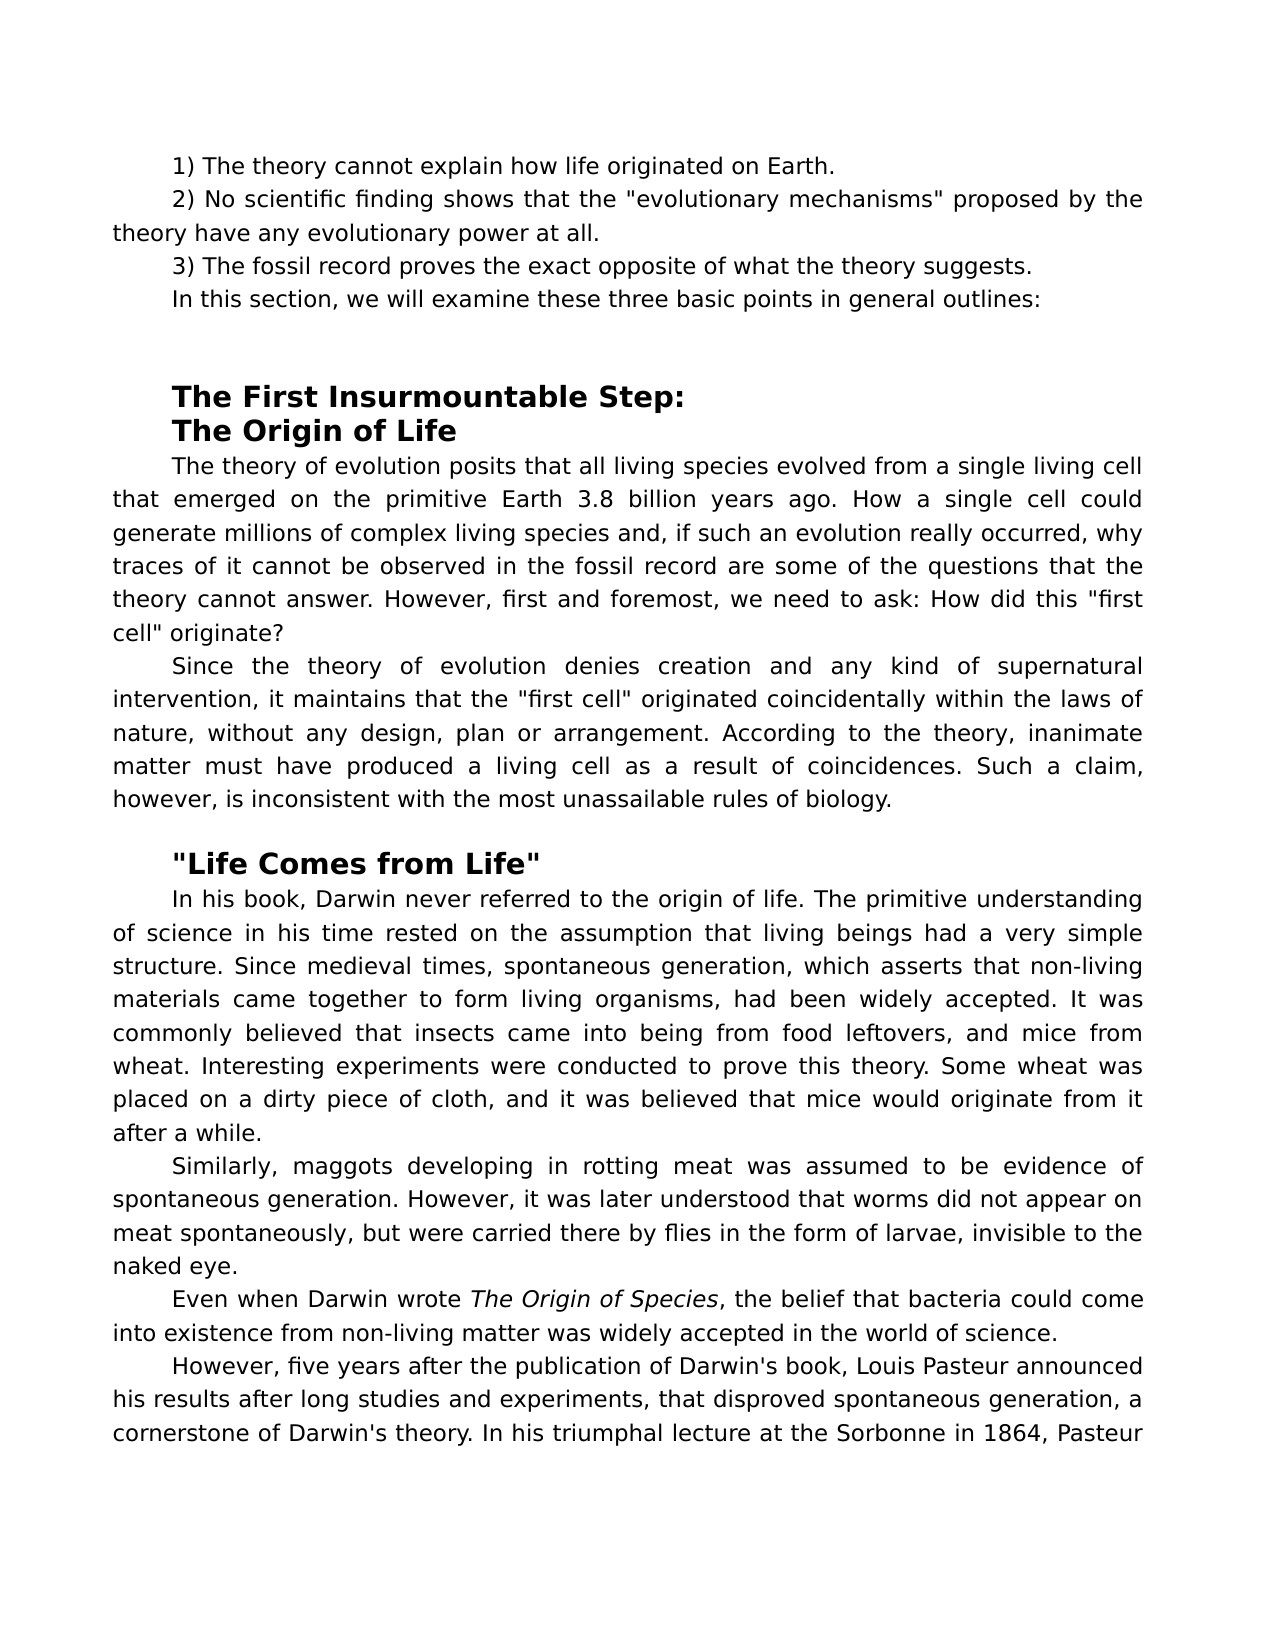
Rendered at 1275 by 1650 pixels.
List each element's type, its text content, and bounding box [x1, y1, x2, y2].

text The First Insurmountable Step: [112, 381, 1145, 414]
text In his book, Darwin never referred to the origin of life. The primitive understanding of science in his time rested on the assumption that living beings had a very simple structure. Since medieval times, spontaneous generation, which asserts that non-living materials came together to form living organisms, had been widely accepted. It was commonly believed that insects came into being from food leftovers, and mice from wheat. Interesting experiments were conducted to prove this theory. Some wheat was placed on a dirty piece of cloth, and it was believed that mice would originate from it after a while. [112, 881, 1145, 1148]
text However, five years after the publication of Darwin's book, Louis Pasteur announced his results after long studies and experiments, that disproved spontaneous generation, a cornerstone of Darwin's theory. In his triumphal lecture at the Sorbonne in 1864, Pasteur [112, 1348, 1145, 1448]
text 1) The theory cannot explain how life originated on Earth. [112, 148, 1145, 181]
text "Life Comes from Life" [112, 848, 1145, 881]
text Similarly, maggots developing in rotting meat was assumed to be evidence of spontaneous generation. However, it was later understood that worms did not appear on meat spontaneously, but were carried there by flies in the form of larvae, invisible to the naked eye. [112, 1148, 1145, 1281]
text The theory of evolution posits that all living species evolved from a single living cell that emerged on the primitive Earth 3.8 billion years ago. How a single cell could generate millions of complex living species and, if such an evolution really occurred, why traces of it cannot be observed in the fossil record are some of the questions that the theory cannot answer. However, first and foremost, we need to ask: How did this "first cell" originate? [112, 448, 1145, 648]
text In this section, we will examine these three basic points in general outlines: [112, 281, 1145, 314]
text The Origin of Life [112, 414, 1145, 448]
text 3) The fossil record proves the exact opposite of what the theory suggests. [112, 248, 1145, 281]
text 2) No scientific finding shows that the "evolutionary mechanisms" proposed by the theory have any evolutionary power at all. [112, 181, 1145, 248]
text Since the theory of evolution denies creation and any kind of supernatural intervention, it maintains that the "first cell" originated coincidentally within the laws of nature, without any design, plan or arrangement. According to the theory, inanimate matter must have produced a living cell as a result of coincidences. Such a claim, however, is inconsistent with the most unassailable rules of biology. [112, 648, 1145, 814]
text Even when Darwin wrote The Origin of Species, the belief that bacteria could come into existence from non-living matter was widely accepted in the world of science. [112, 1281, 1145, 1348]
